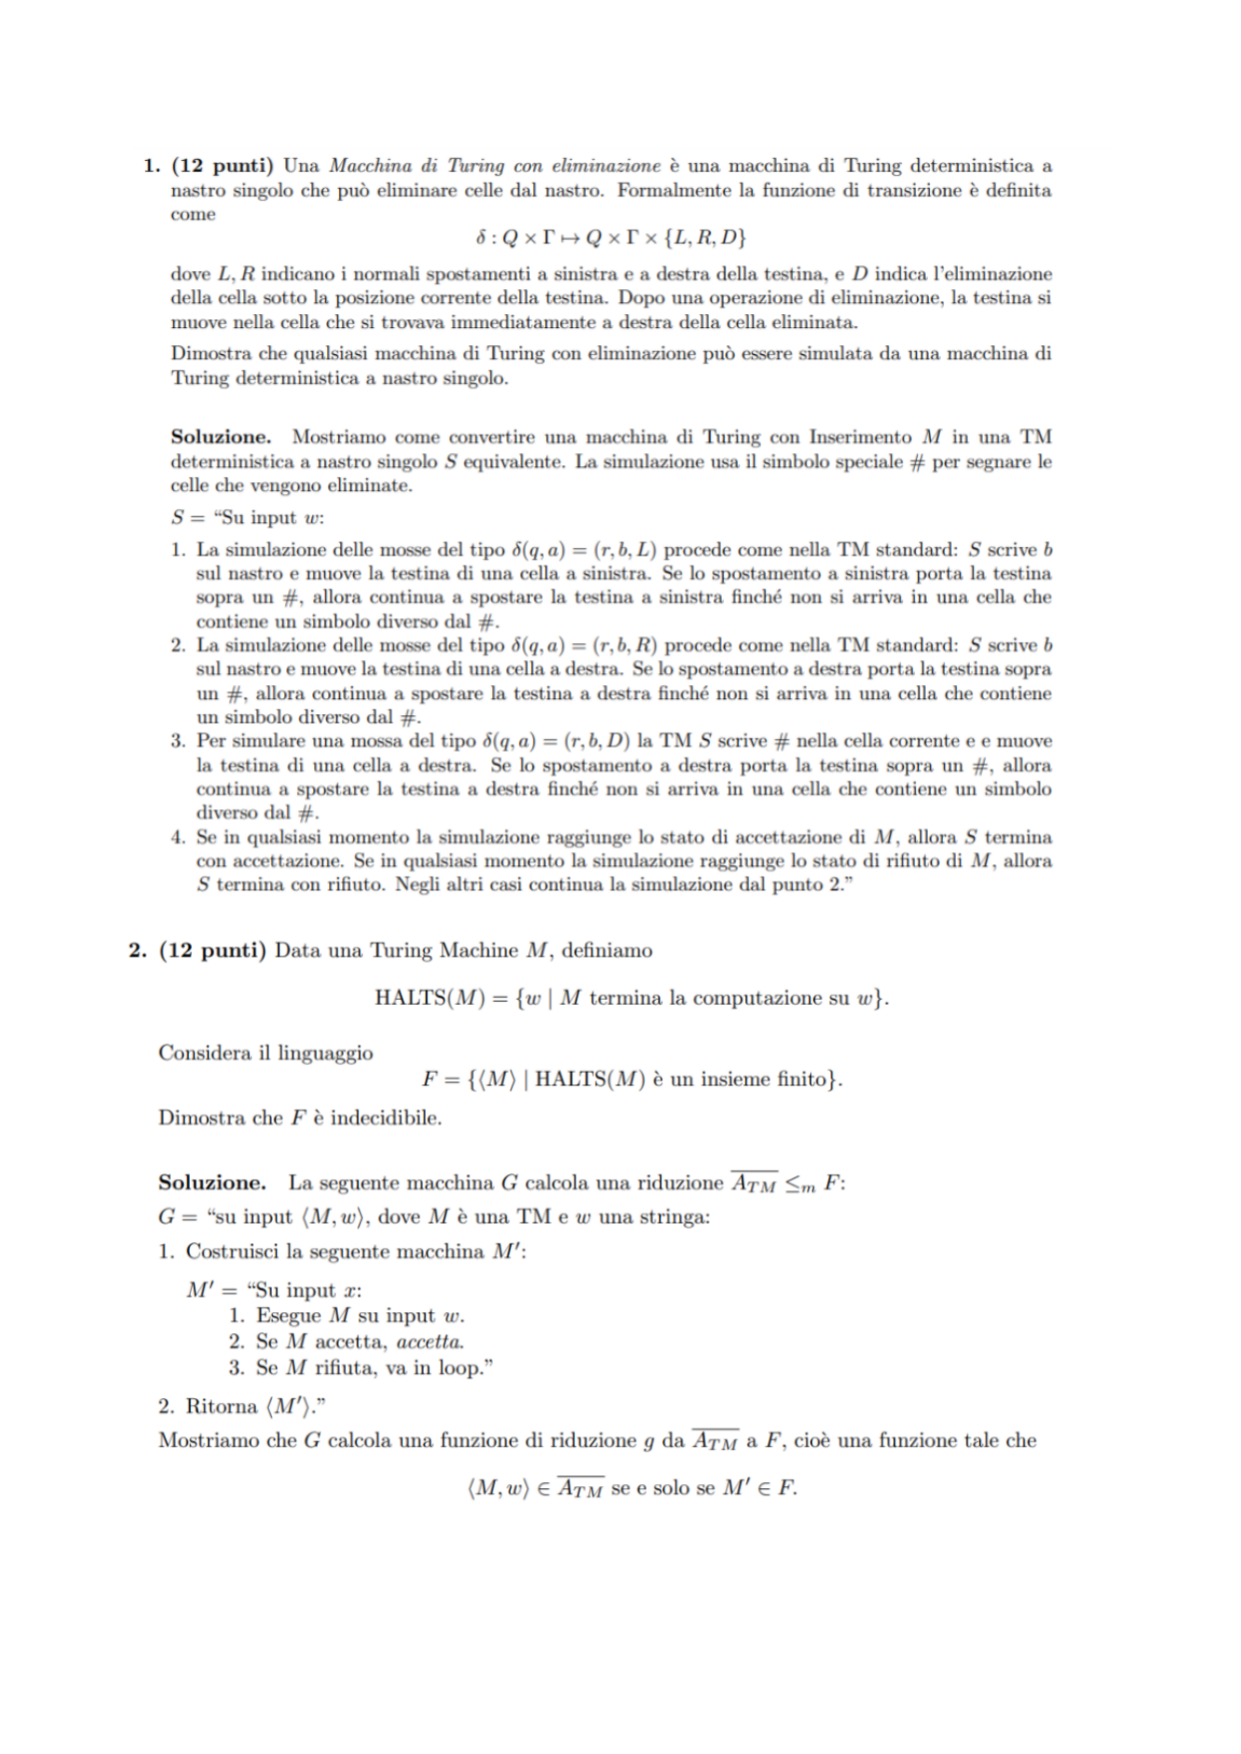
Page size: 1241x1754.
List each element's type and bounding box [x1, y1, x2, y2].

picture [118, 930, 1123, 1541]
picture [118, 147, 1123, 904]
